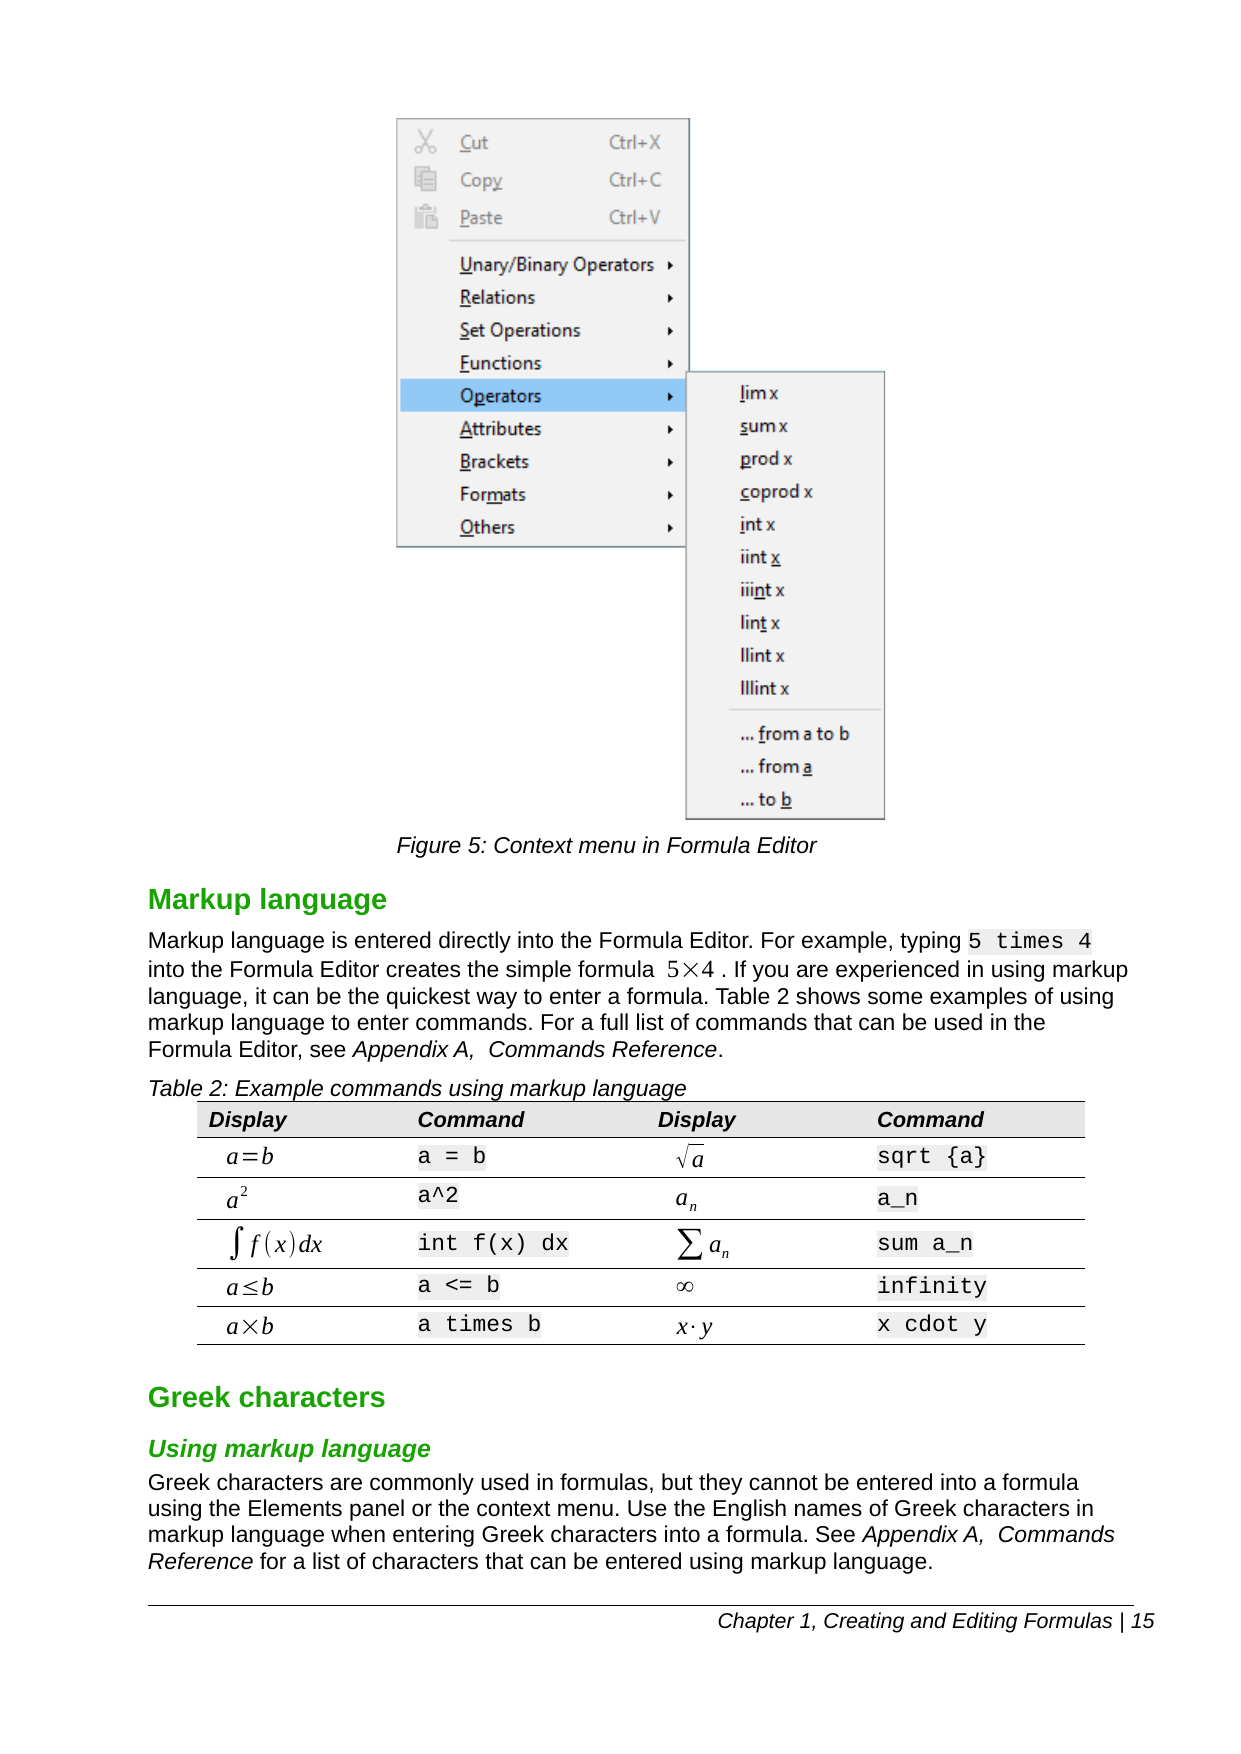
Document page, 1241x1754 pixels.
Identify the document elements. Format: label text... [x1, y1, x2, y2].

table_cell a_n [865, 1178, 1085, 1219]
table_cell [646, 1307, 865, 1344]
text Markup language is entered directly into the Formula Editor. For example, typing 5 times 4 into the Formula Editor creates the simple formula . If you are experienced in using markup language, it can be the quickest way to enter a formula. Table 2 shows some examples of using markup language to enter commands. For a full list of commands that can be used in the Formula Editor, see Appendix A, Commands Reference. [148, 927, 1134, 1062]
table_cell [197, 1220, 406, 1268]
table_cell [646, 1269, 865, 1306]
table_cell a times b [406, 1307, 646, 1344]
table_header Command [865, 1102, 1085, 1137]
table_header Display [197, 1102, 406, 1137]
table_cell a = b [406, 1138, 646, 1177]
subtitle Using markup language [148, 1434, 1134, 1463]
table_cell [197, 1138, 406, 1177]
text Greek characters are commonly used in formulas, but they cannot be entered into a formula using the Elements panel or the context menu. Use the English names of Greek characters in markup language when entering Greek characters into a formula. See Appendix A, Commands Reference for a list of characters that can be entered using markup language. [148, 1469, 1134, 1574]
text Table 2: Example commands using markup language [148, 1074, 1134, 1101]
table_cell x cdot y [865, 1307, 1085, 1344]
subtitle Markup language [148, 882, 1134, 915]
table_cell int f(x) dx [406, 1220, 646, 1268]
table_cell a^2 [406, 1178, 646, 1219]
table_cell [197, 1178, 406, 1219]
table_cell [197, 1269, 406, 1306]
table_header Command [406, 1102, 646, 1137]
table_cell a <= b [406, 1269, 646, 1306]
table_cell [646, 1138, 865, 1177]
picture [396, 118, 886, 820]
table_cell [646, 1220, 865, 1268]
subtitle Greek characters [148, 1380, 1134, 1413]
table_header Display [646, 1102, 865, 1137]
table_cell [646, 1178, 865, 1219]
table_cell sqrt {a} [865, 1138, 1085, 1177]
table_cell sum a_n [865, 1220, 1085, 1268]
table_cell [197, 1307, 406, 1344]
text Figure 5: Context menu in Formula Editor [396, 832, 885, 858]
table_cell infinity [865, 1269, 1085, 1306]
